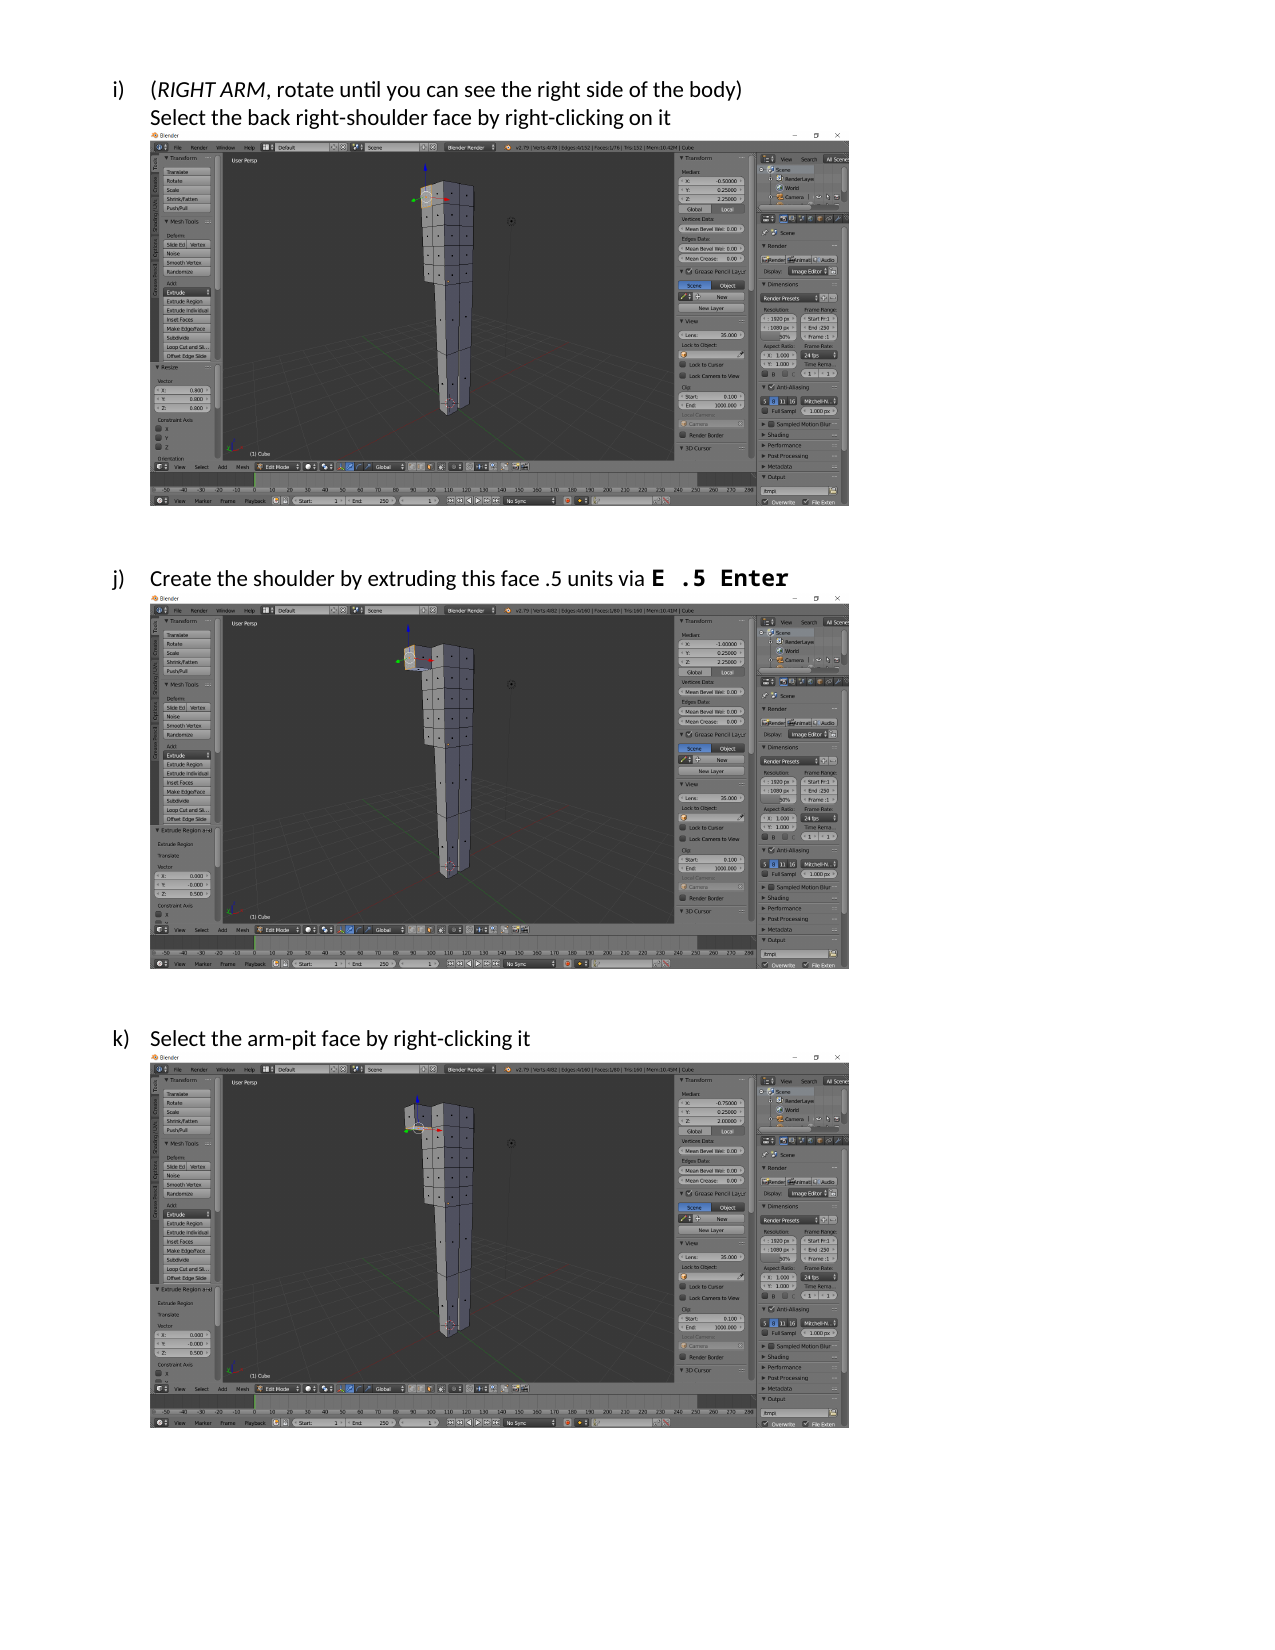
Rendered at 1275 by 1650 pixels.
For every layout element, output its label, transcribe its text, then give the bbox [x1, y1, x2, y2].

list Create the shoulder by extruding this face .5 units via E .5 Enter [112, 562, 1200, 968]
list Select the arm-pit face by right-clicking it [112, 1024, 1200, 1427]
list (RIGHT ARM, rotate until you can see the right side of the body) Select the back right-shoulder face by right-clicking on it [112, 75, 1200, 506]
